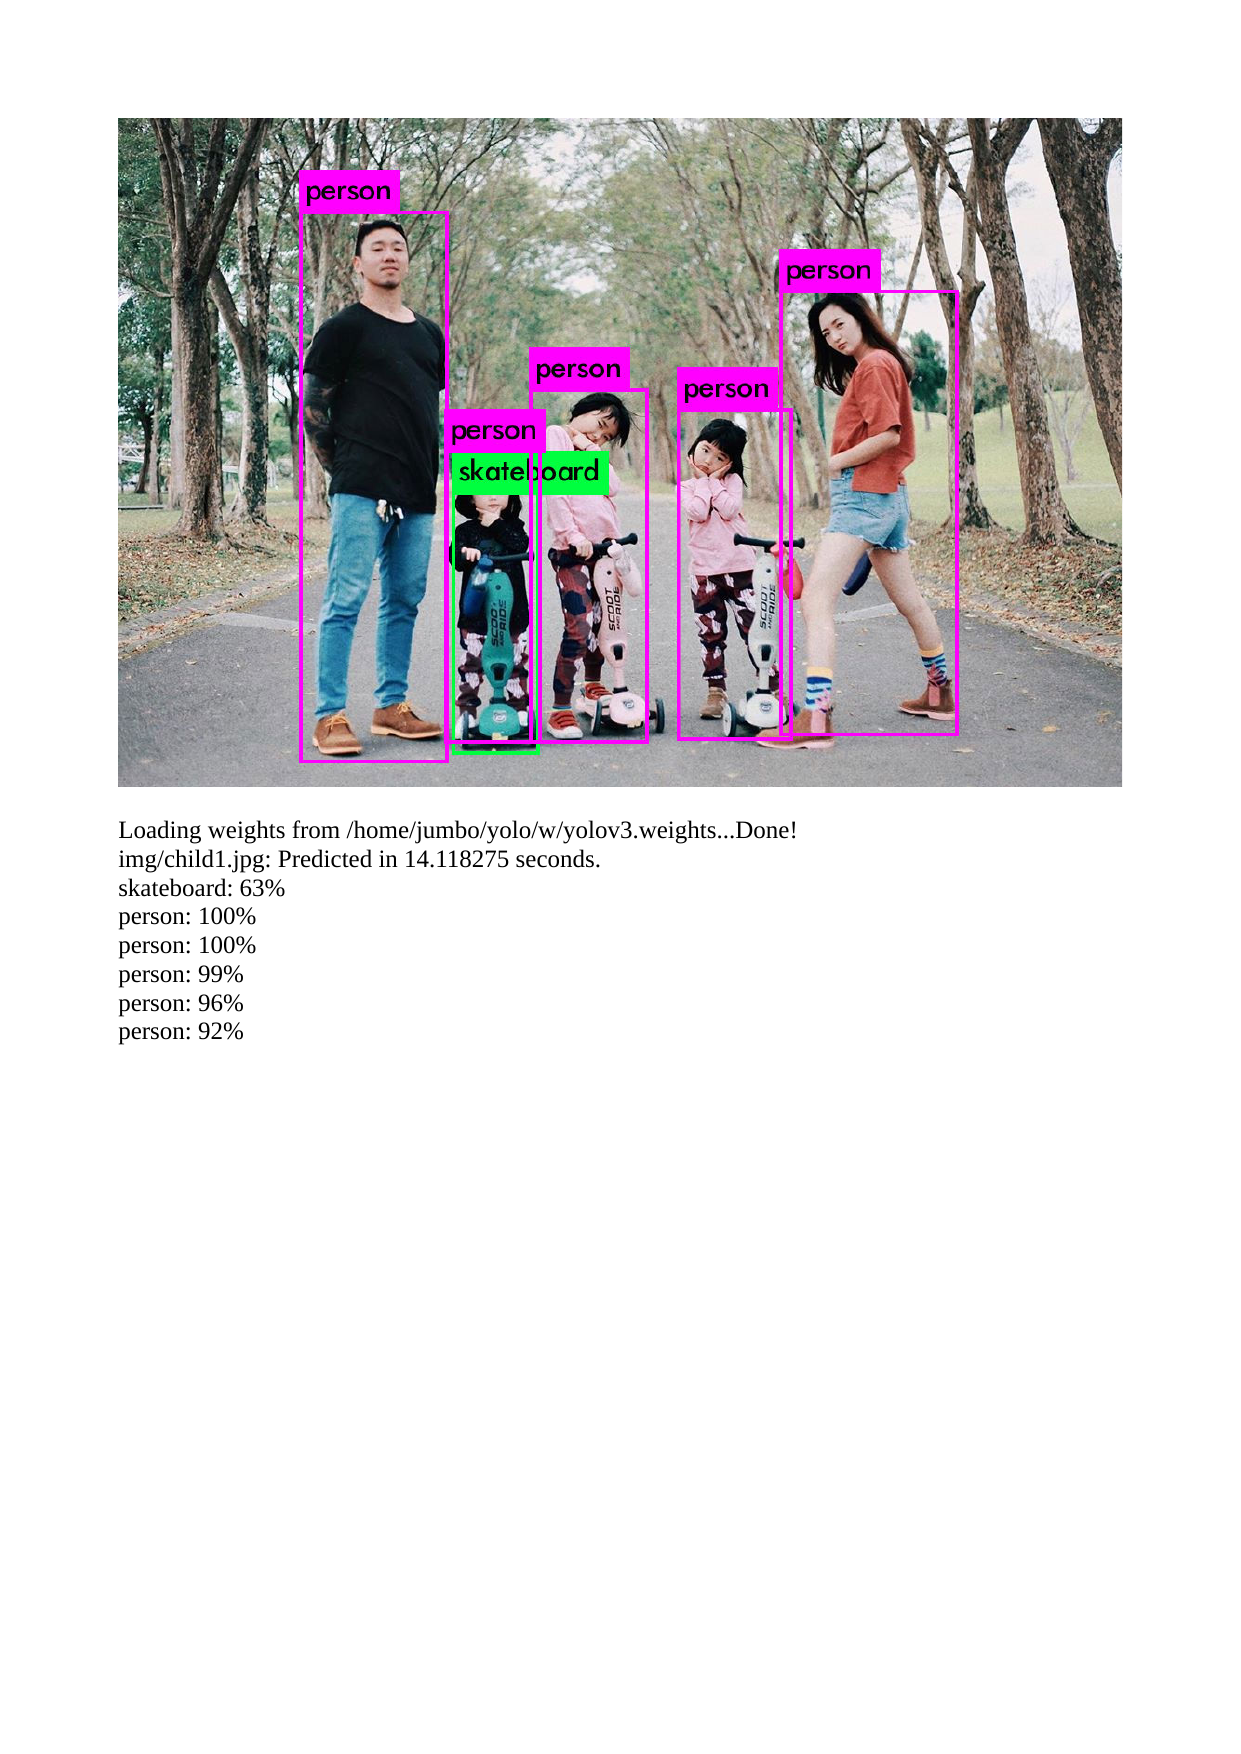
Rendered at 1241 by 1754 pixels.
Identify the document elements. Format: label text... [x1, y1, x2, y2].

picture [118, 118, 1123, 787]
text Loading weights from /home/jumbo/yolo/w/yolov3.weights...Done! [118, 815, 1122, 844]
text person: 100% [118, 930, 1122, 959]
text img/child1.jpg: Predicted in 14.118275 seconds. [118, 844, 1122, 873]
text person: 100% [118, 901, 1122, 930]
text skateboard: 63% [118, 873, 1122, 901]
text person: 92% [118, 1016, 1122, 1045]
text person: 96% [118, 988, 1122, 1016]
text person: 99% [118, 959, 1122, 988]
